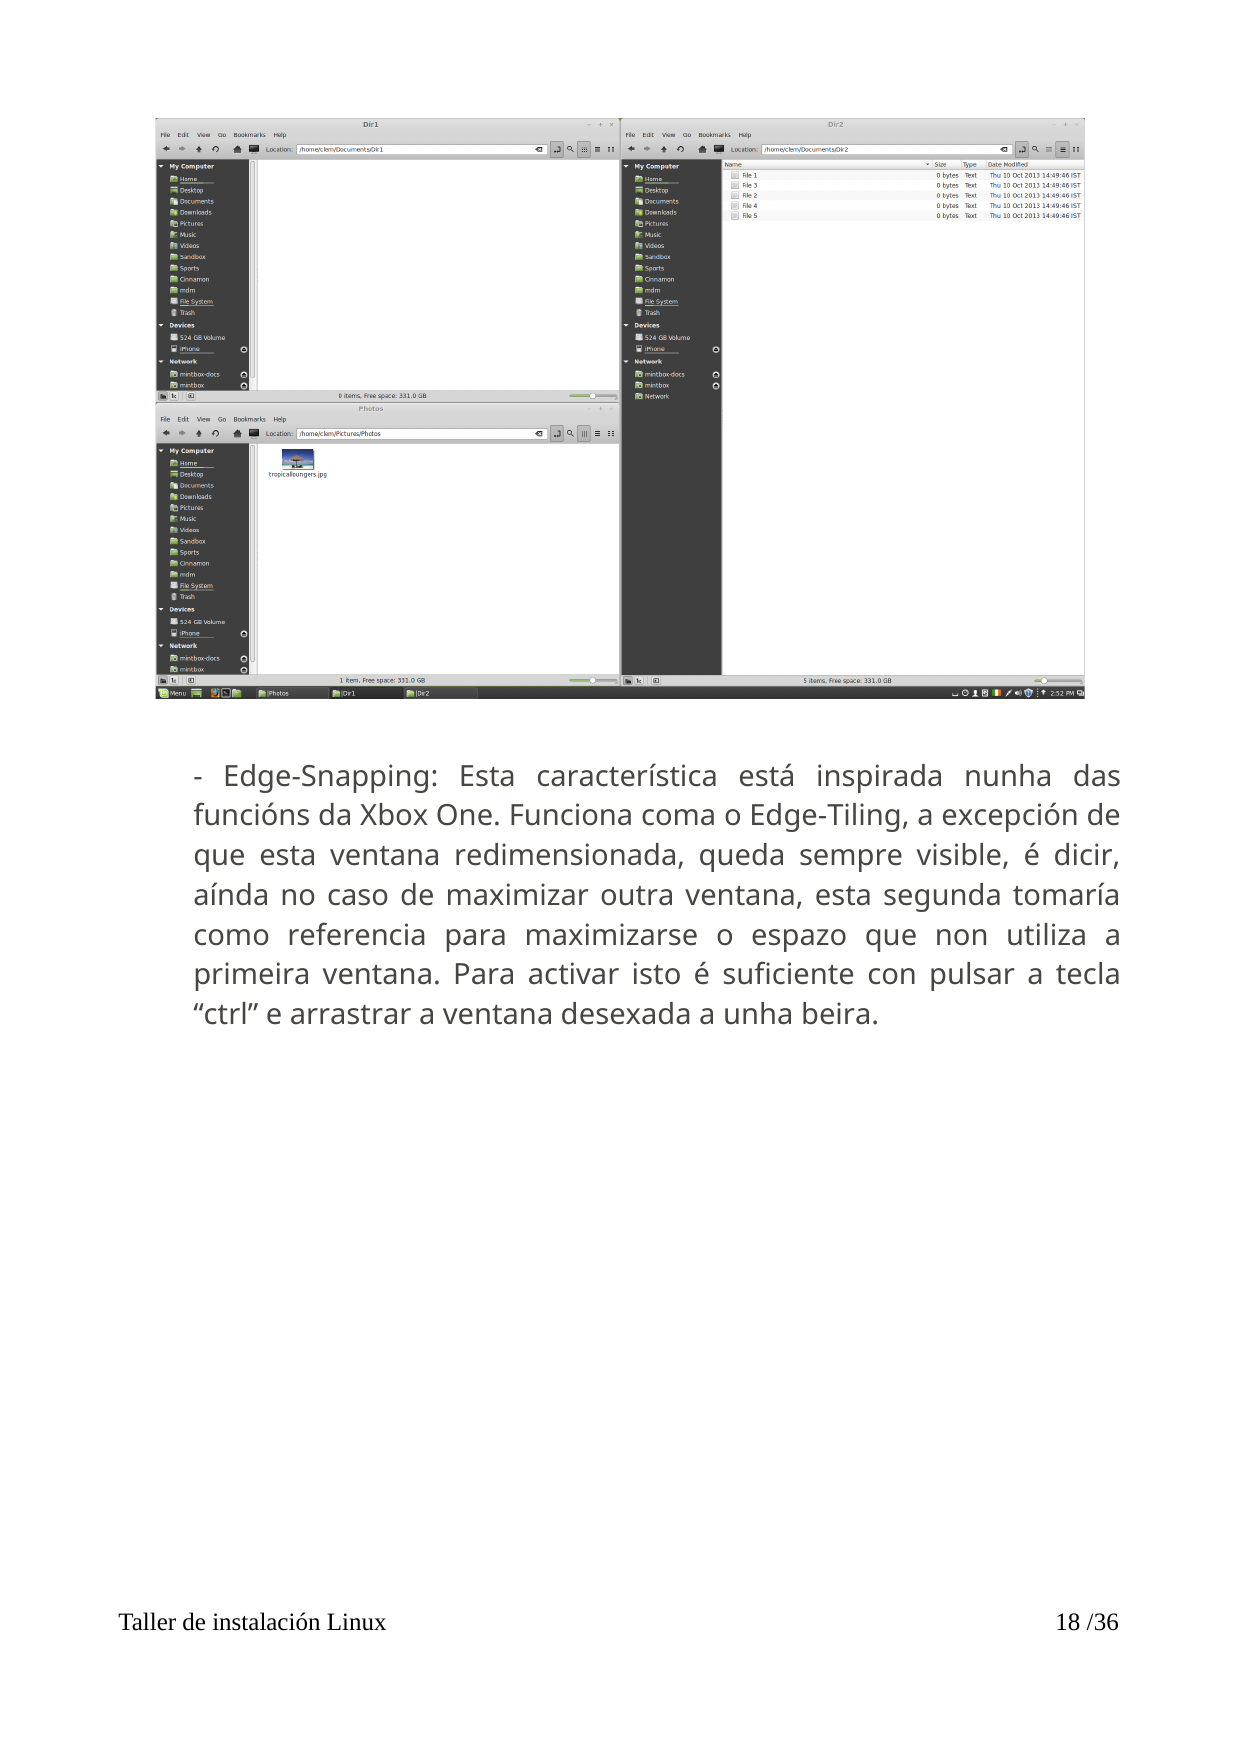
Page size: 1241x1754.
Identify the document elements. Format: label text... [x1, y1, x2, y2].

picture [155, 118, 1085, 699]
text - Edge-Snapping: Esta característica está inspirada nunha das funcións da Xbox One. Funciona coma o Edge-Tiling, a excepción de que esta ventana redimensionada, queda sempre visible, é dicir, aínda no caso de maximizar outra ventana, esta segunda tomaría como referencia para maximizarse o espazo que non utiliza a primeira ventana. Para activar isto é suficiente con pulsar a tecla “ctrl” e arrastrar a ventana desexada a unha beira. [193, 755, 1122, 1033]
